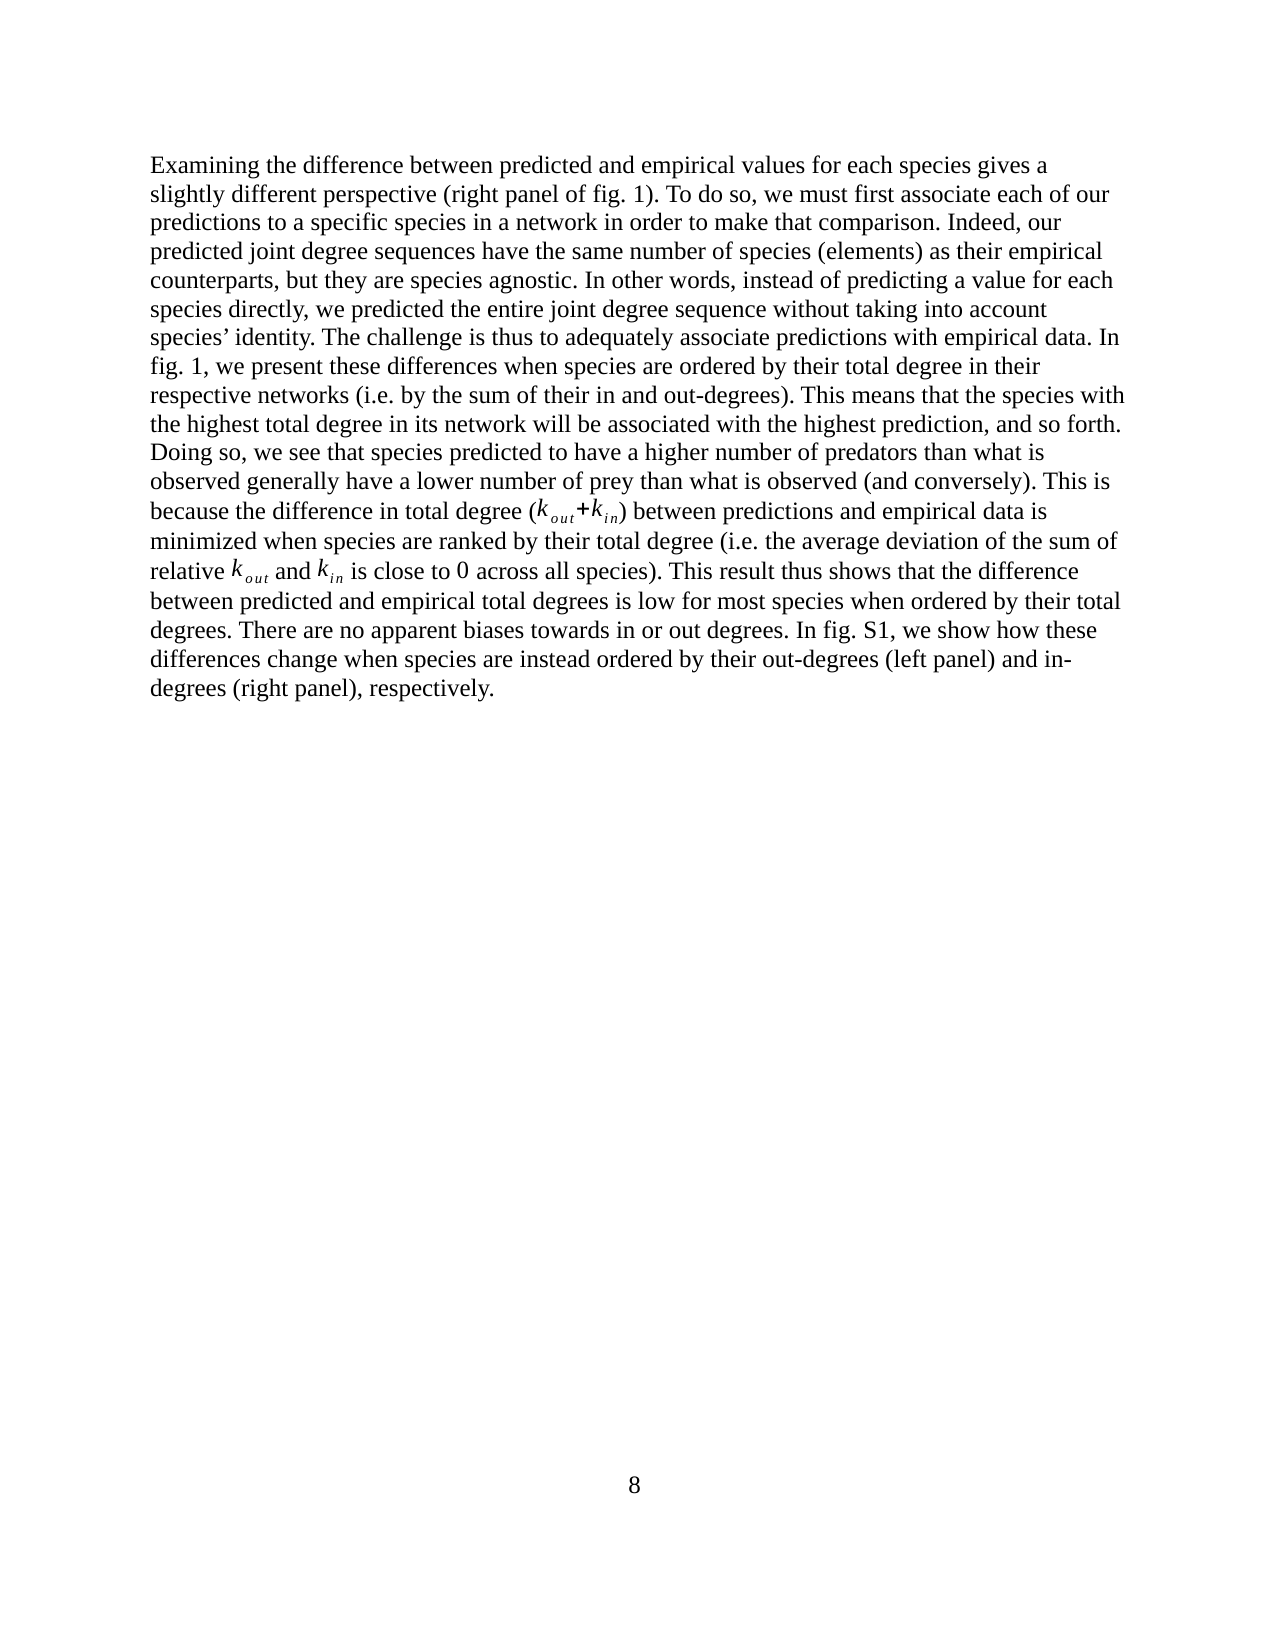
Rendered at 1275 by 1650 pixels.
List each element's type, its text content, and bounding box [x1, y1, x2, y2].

text Examining the difference between predicted and empirical values for each species gives a slightly different perspective (right panel of fig. 1). To do so, we must first associate each of our predictions to a specific species in a network in order to make that comparison. Indeed, our predicted joint degree sequences have the same number of species (elements) as their empirical counterparts, but they are species agnostic. In other words, instead of predicting a value for each species directly, we predicted the entire joint degree sequence without taking into account species’ identity. The challenge is thus to adequately associate predictions with empirical data. In fig. 1, we present these differences when species are ordered by their total degree in their respective networks (i.e. by the sum of their in and out-degrees). This means that the species with the highest total degree in its network will be associated with the highest prediction, and so forth. Doing so, we see that species predicted to have a higher number of predators than what is observed generally have a lower number of prey than what is observed (and conversely). This is because the difference in total degree () between predictions and empirical data is minimized when species are ranked by their total degree (i.e. the average deviation of the sum of relative and is close to across all species). This result thus shows that the difference between predicted and empirical total degrees is low for most species when ordered by their total degrees. There are no apparent biases towards in or out degrees. In fig. S1, we show how these differences change when species are instead ordered by their out-degrees (left panel) and in-degrees (right panel), respectively. [150, 150, 1125, 701]
